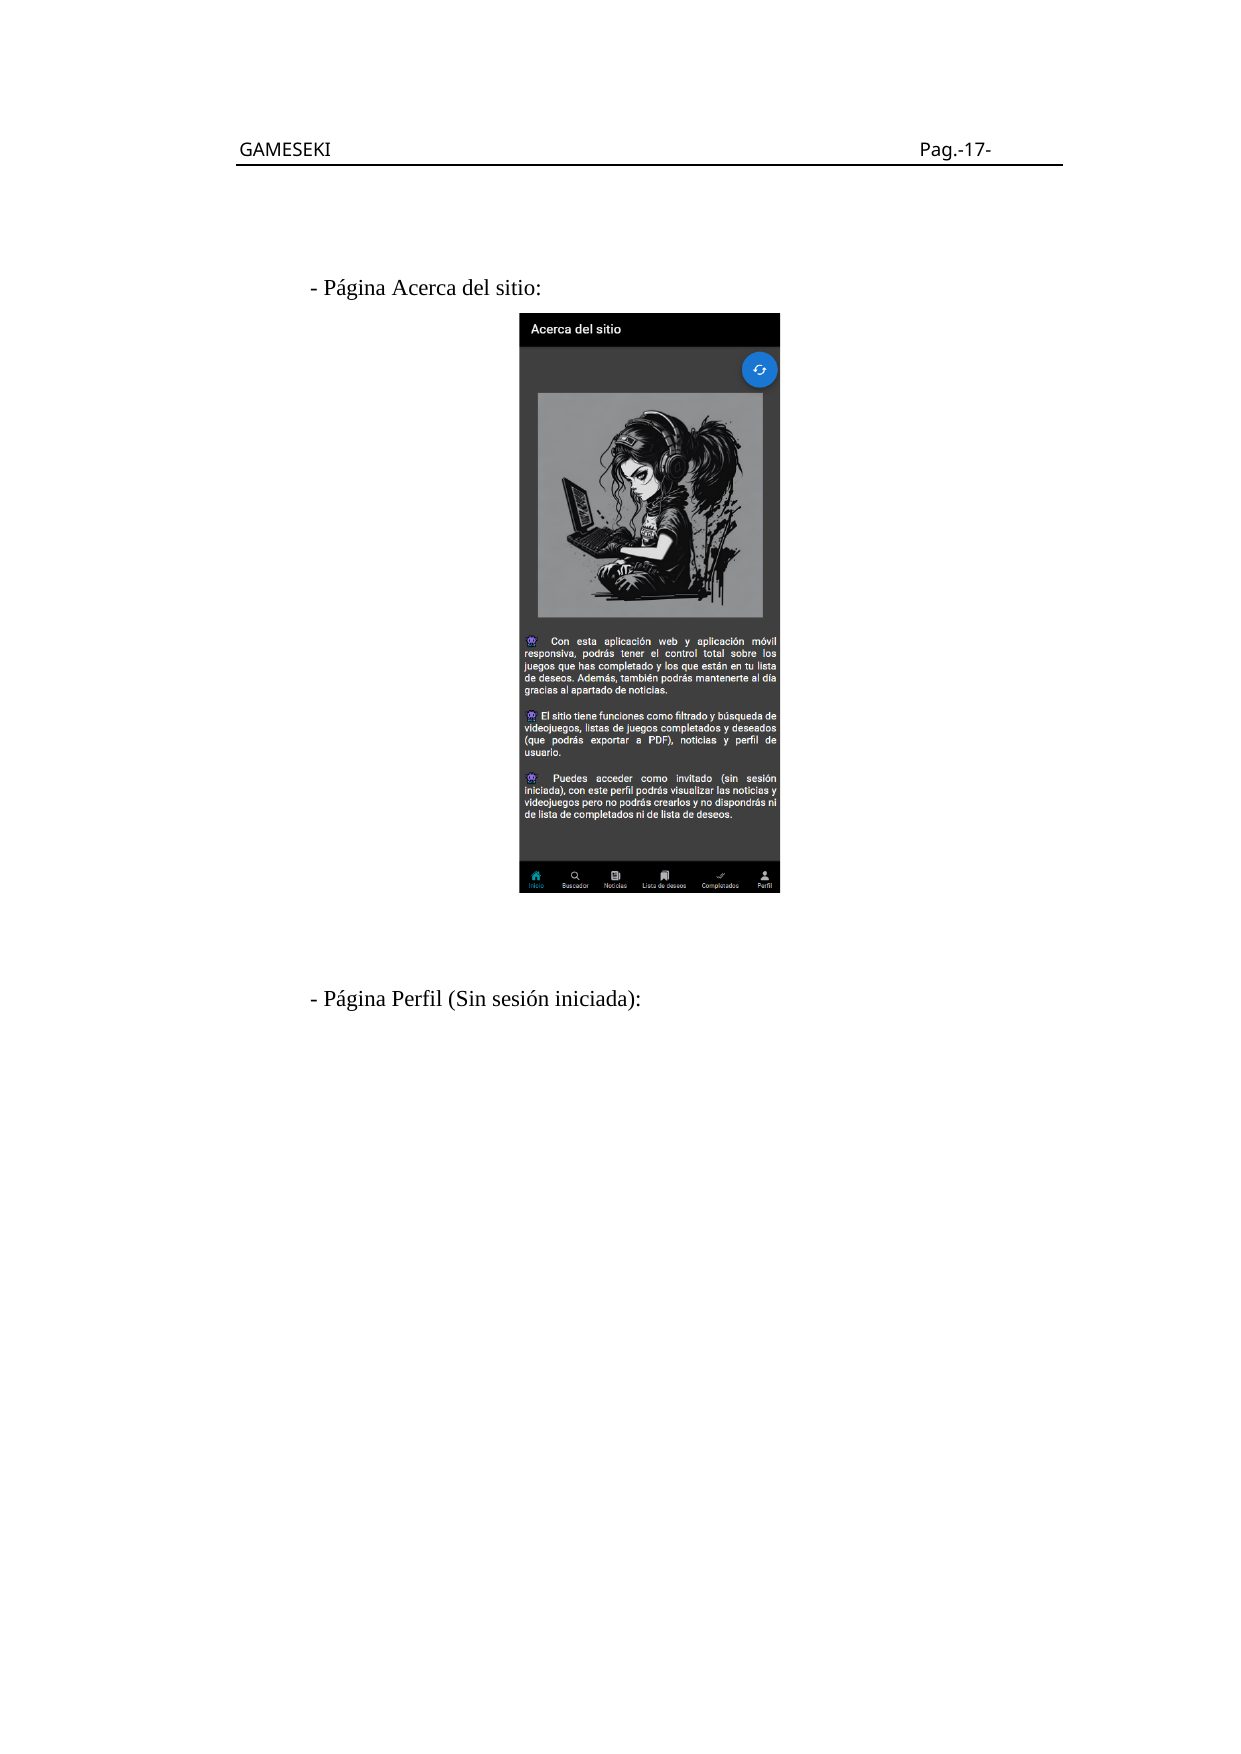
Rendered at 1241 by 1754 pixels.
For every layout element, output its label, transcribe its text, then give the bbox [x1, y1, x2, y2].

text - Página Perfil (Sin sesión iniciada): [236, 984, 1063, 1011]
picture [519, 313, 780, 893]
text - Página Acerca del sitio: [236, 274, 1063, 301]
